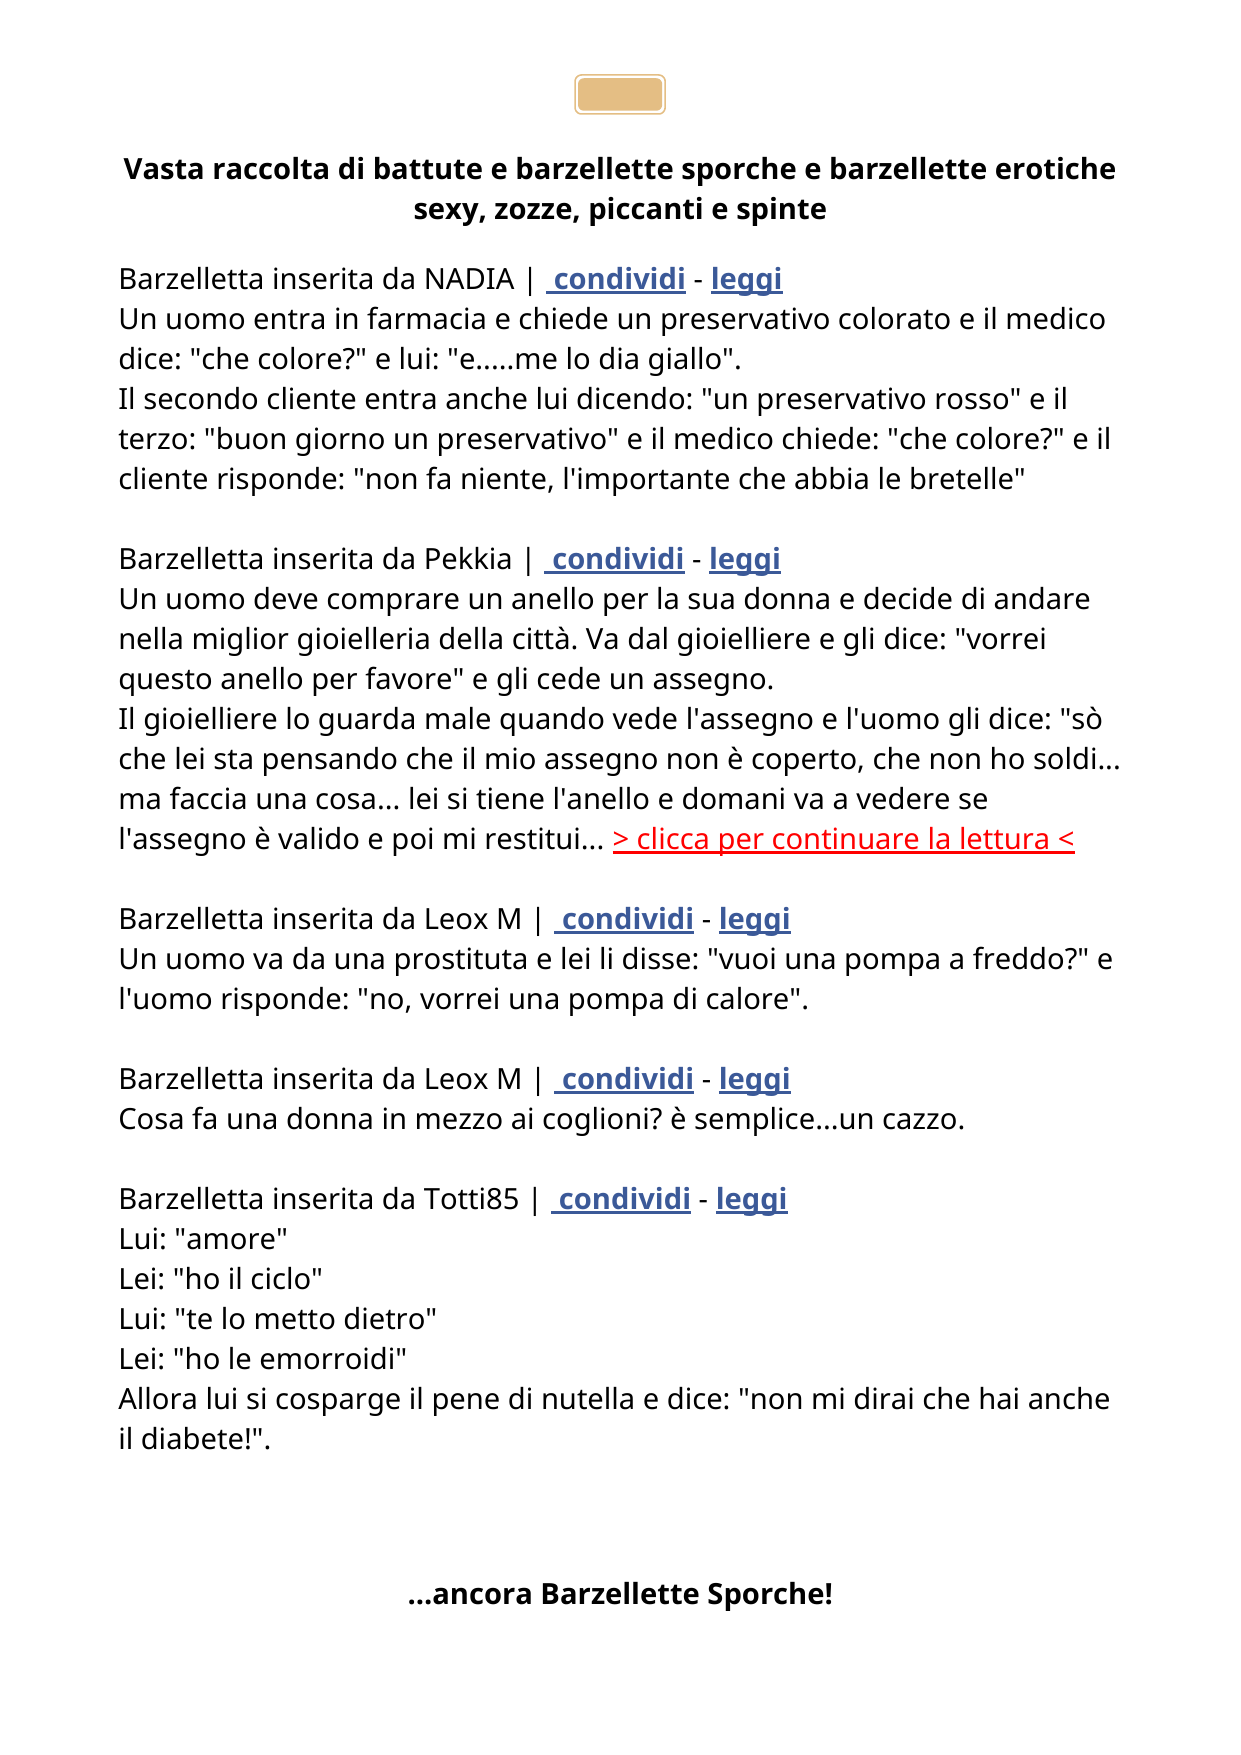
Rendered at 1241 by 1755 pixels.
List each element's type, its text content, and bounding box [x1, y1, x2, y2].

text Barzelletta inserita da Pekkia | condividi - leggi [118, 498, 1122, 578]
text Un uomo va da una prostituta e lei li disse: "vuoi una pompa a freddo?" e l'uomo risponde: "no, vorrei una pompa di calore". [118, 938, 1122, 1018]
text Un uomo deve comprare un anello per la sua donna e decide di andare nella miglior gioielleria della città. Va dal gioielliere e gli dice: "vorrei questo anello per favore" e gli cede un assegno. Il gioielliere lo guarda male quando vede l'assegno e l'uomo gli dice: "sò che lei sta pensando che il mio assegno non è coperto, che non ho soldi... ma faccia una cosa... lei si tiene l'anello e domani va a vedere se l'assegno è valido e poi mi restitui... > clicca per continuare la lettura < [118, 578, 1122, 858]
text Barzelletta inserita da NADIA | condividi - leggi [118, 258, 1122, 298]
text Un uomo entra in farmacia e chiede un preservativo colorato e il medico dice: "che colore?" e lui: "e.....me lo dia giallo". Il secondo cliente entra anche lui dicendo: "un preservativo rosso" e il terzo: "buon giorno un preservativo" e il medico chiede: "che colore?" e il cliente risponde: "non fa niente, l'importante che abbia le bretelle" [118, 298, 1122, 498]
text Barzelletta inserita da Totti85 | condividi - leggi [118, 1138, 1122, 1218]
text Lui: "amore" Lei: "ho il ciclo" Lui: "te lo metto dietro" Lei: "ho le emorroidi" Allora lui si cosparge il pene di nutella e dice: "non mi dirai che hai anche il diabete!". [118, 1218, 1122, 1458]
text ...ancora Barzellette Sporche! [118, 1573, 1122, 1613]
text Barzelletta inserita da Leox M | condividi - leggi [118, 858, 1122, 938]
text Cosa fa una donna in mezzo ai coglioni? è semplice...un cazzo. [118, 1098, 1122, 1138]
text Vasta raccolta di battute e barzellette sporche e barzellette erotiche sexy, zozze, piccanti e spinte [118, 148, 1122, 228]
text Barzelletta inserita da Leox M | condividi - leggi [118, 1018, 1122, 1098]
